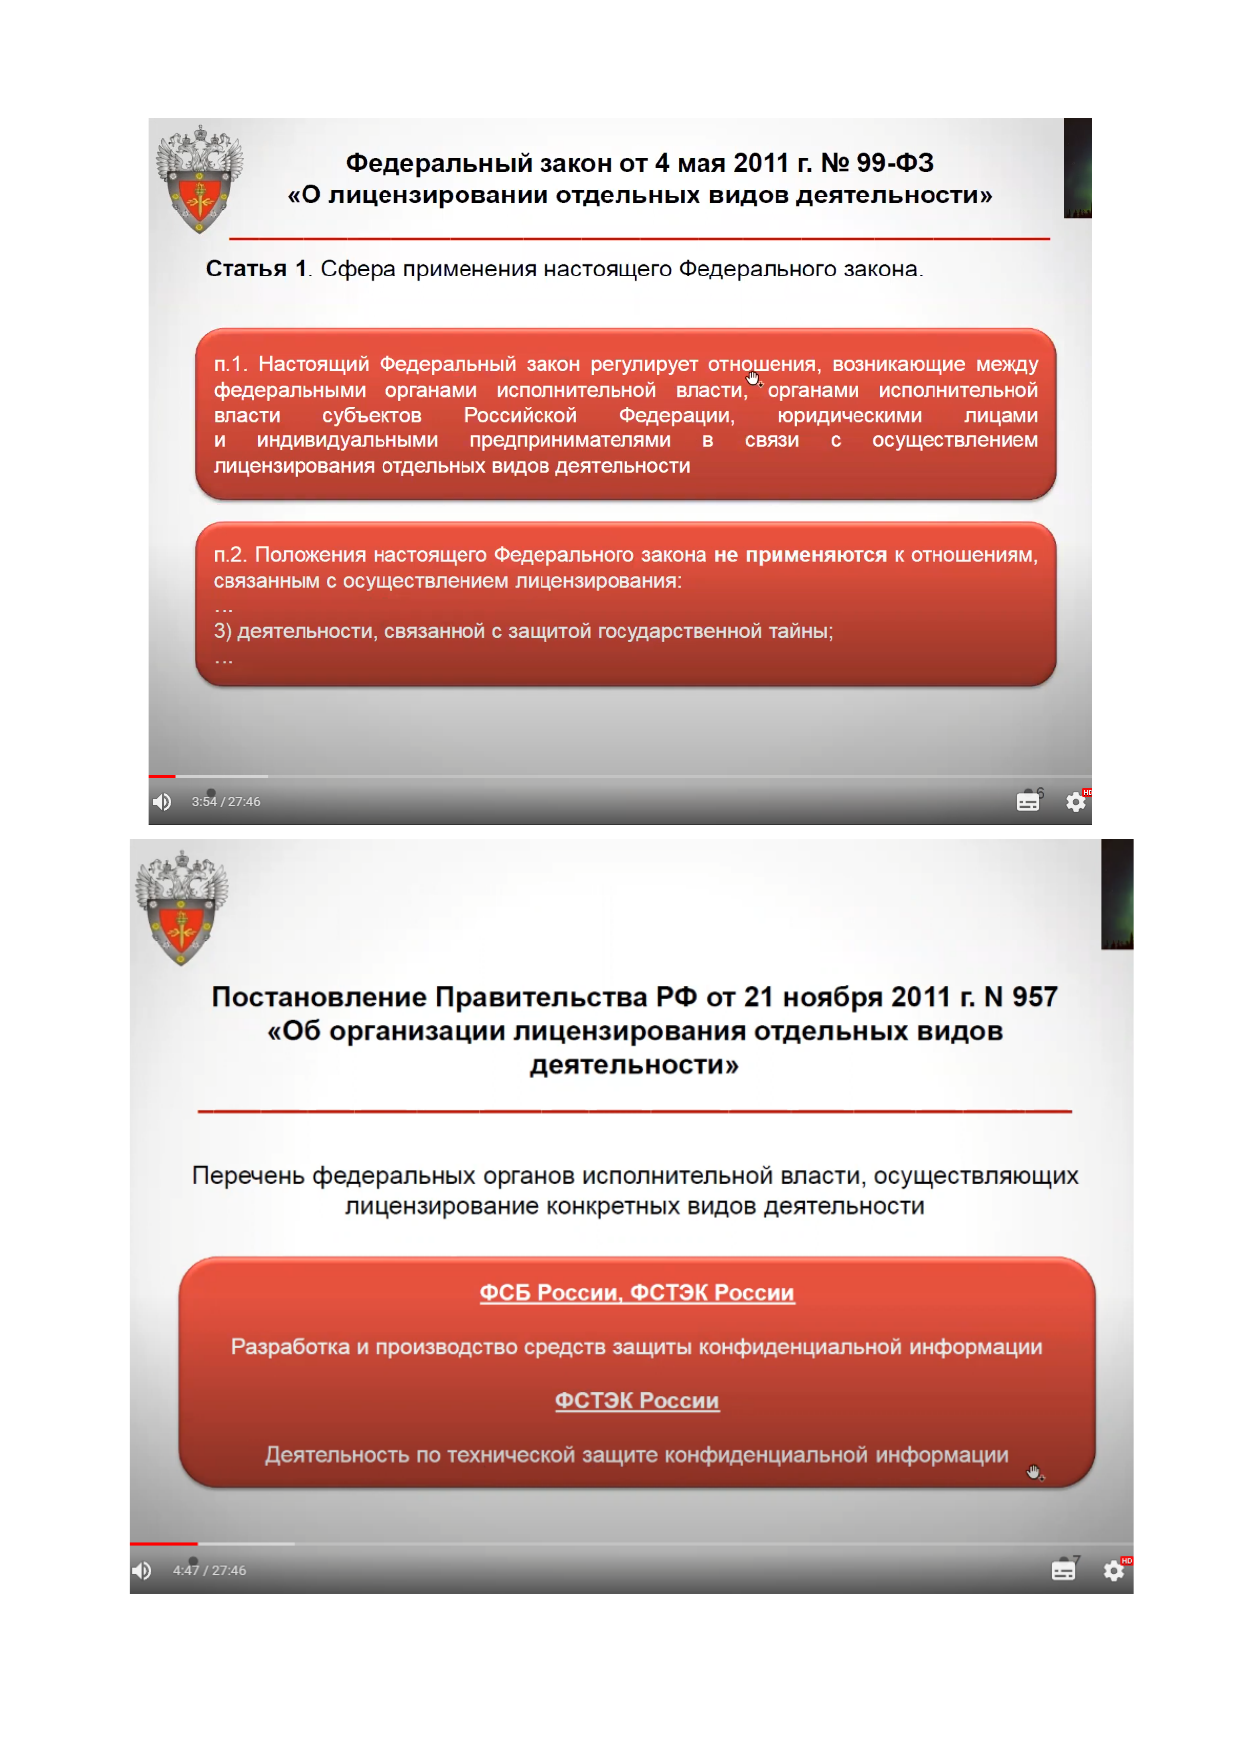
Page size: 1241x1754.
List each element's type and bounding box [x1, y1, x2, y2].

picture [129, 839, 1134, 1594]
picture [148, 118, 1092, 825]
